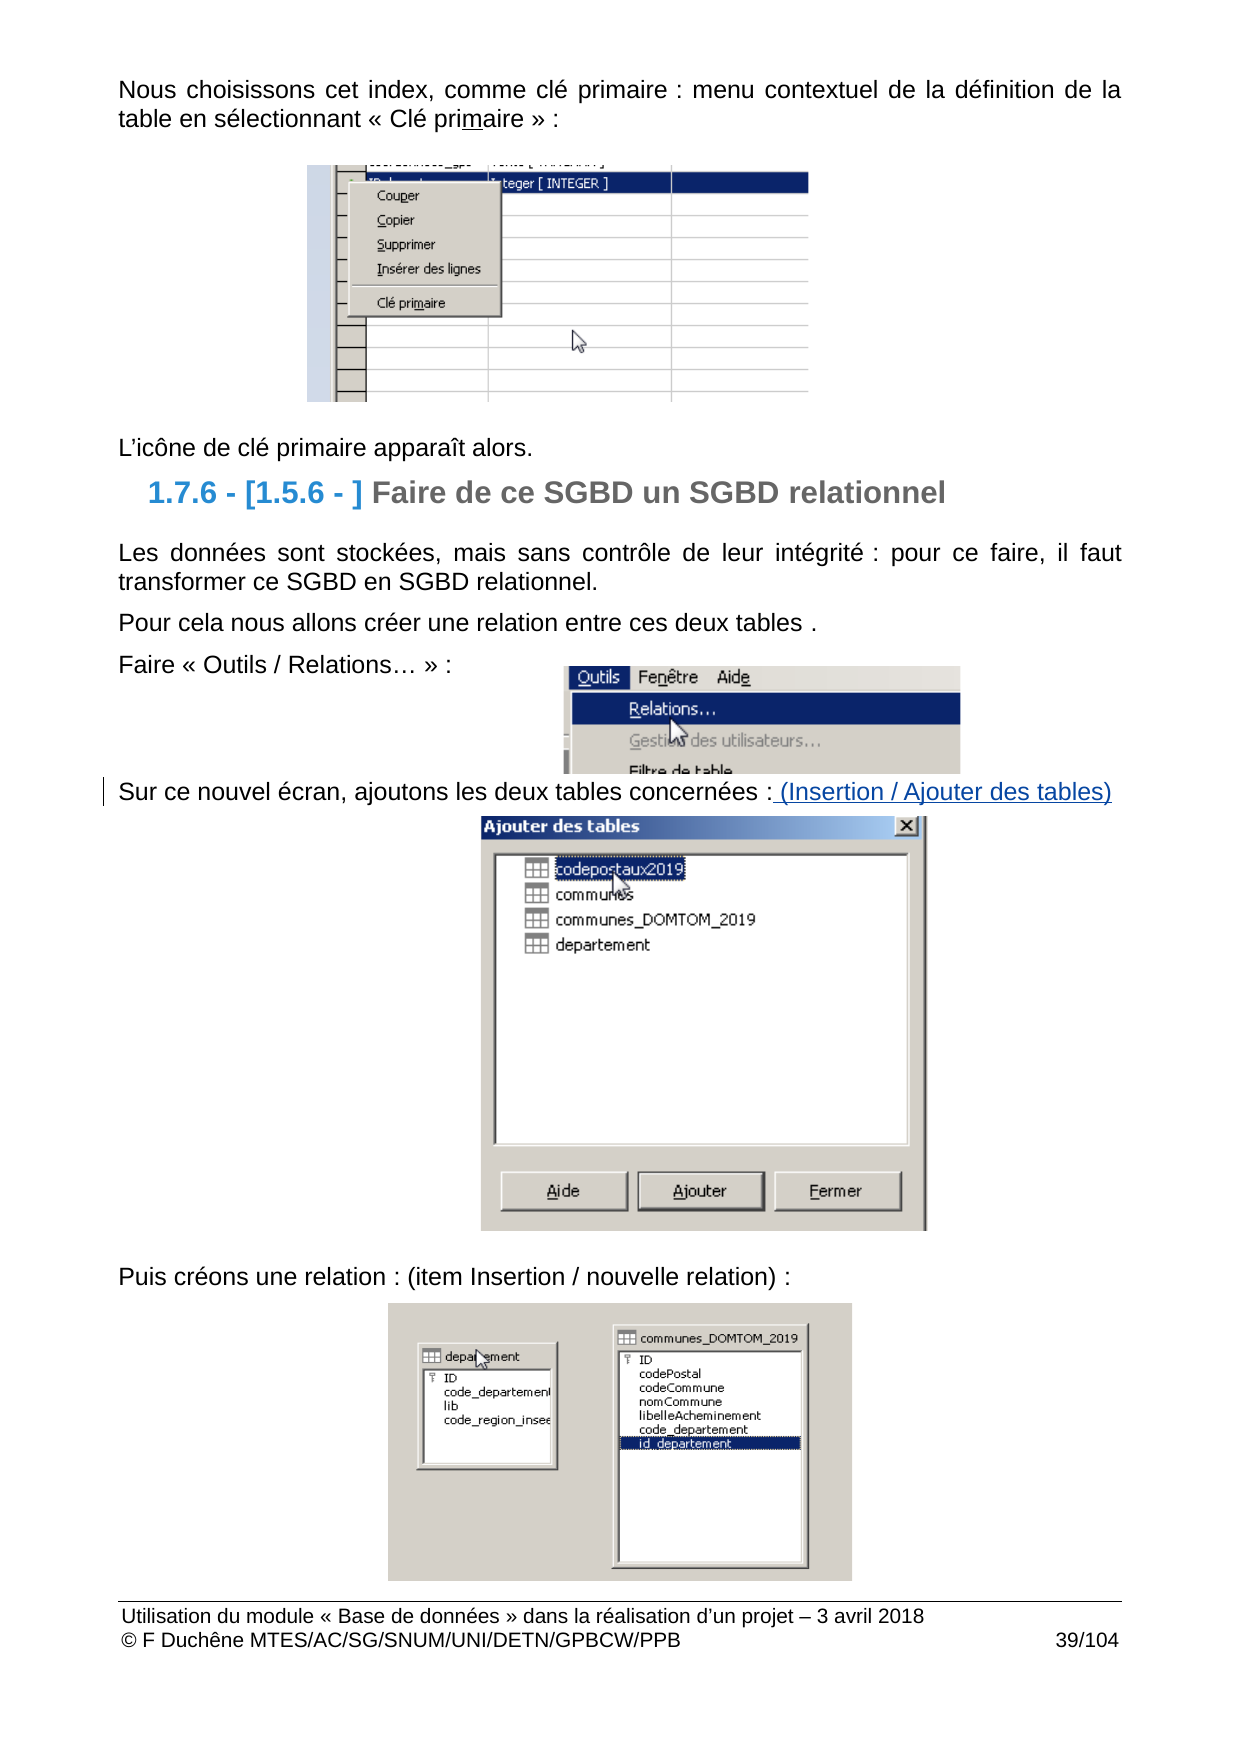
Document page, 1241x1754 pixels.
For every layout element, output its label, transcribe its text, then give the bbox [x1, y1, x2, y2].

text Les données sont stockées, mais sans contrôle de leur intégrité : pour ce faire, il faut transformer ce SGBD en SGBD relationnel. [118, 538, 1122, 596]
text Pour cela nous allons créer une relation entre ces deux tables . [118, 608, 1122, 637]
text Nous choisissons cet index, comme clé primaire : menu contextuel de la définition de la table en sélectionnant « Clé primaire » : [118, 75, 1122, 132]
text Faire « Outils / Relations… » : [118, 650, 1122, 678]
picture [307, 165, 809, 402]
picture [563, 666, 961, 774]
text Sur ce nouvel écran, ajoutons les deux tables concernées : (Insertion / Ajouter des tables) [118, 777, 1122, 806]
subtitle Faire de ce SGBD un SGBD relationnel [148, 474, 1122, 510]
text L’icône de clé primaire apparaît alors. [118, 432, 1122, 461]
text Puis créons une relation : (item Insertion / nouvelle relation) : [118, 1262, 1122, 1291]
